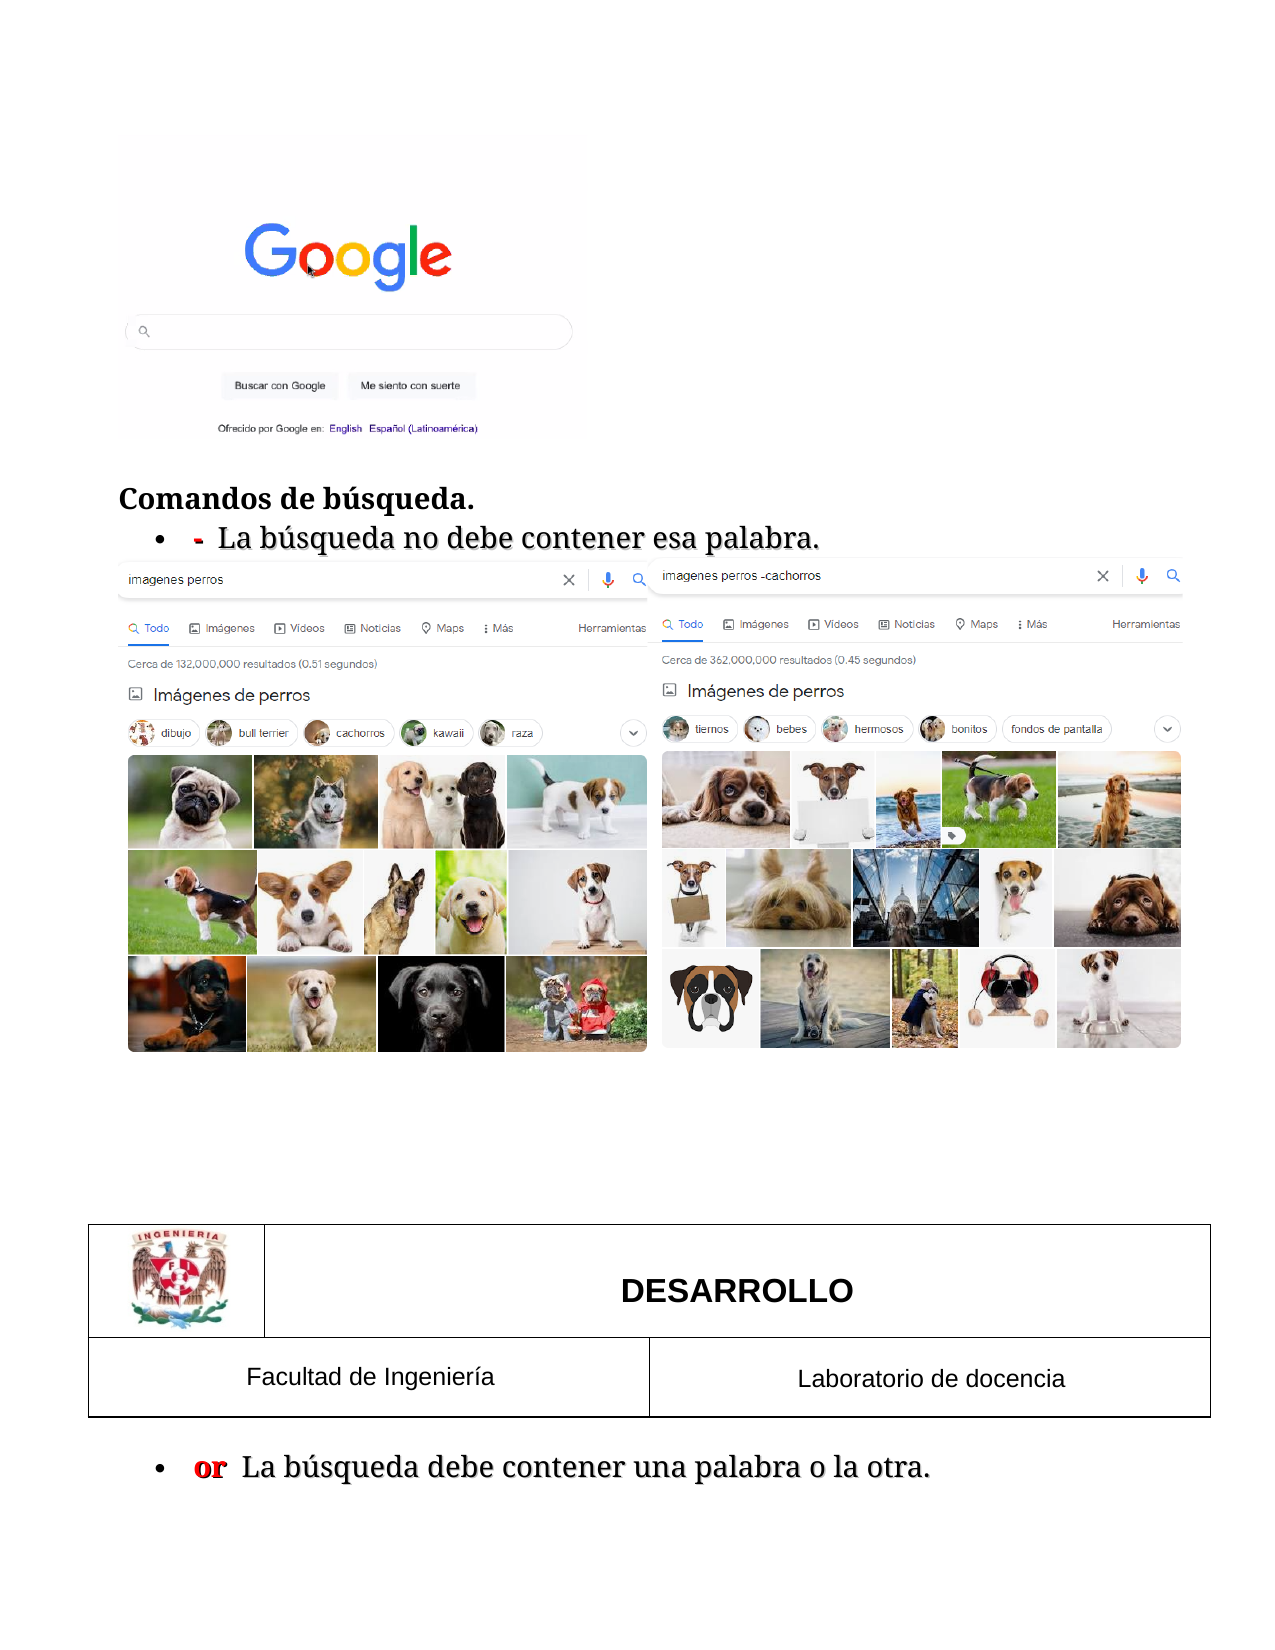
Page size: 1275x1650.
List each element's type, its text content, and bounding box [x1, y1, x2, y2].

table_cell Laboratorio de docencia [948, 1338, 1098, 1385]
table_header [89, 1225, 264, 1337]
table_header [1140, 542, 1149, 551]
table_header DESARROLLO [777, 1225, 884, 1337]
text Comandos de búsqueda. [811, 482, 824, 516]
list - La búsqueda no debe contener esa palabra. [156, 518, 262, 557]
table_header DESARROLLO [948, 1225, 1210, 1337]
table_header DESARROLLO [267, 1225, 417, 1337]
text Comandos de búsqueda. [1115, 478, 1205, 518]
table_cell Laboratorio de docencia [781, 1338, 952, 1415]
table_cell Facultad de Ingeniería [571, 1360, 614, 1416]
table_header DESARROLLO [336, 1225, 580, 1321]
table_header DESARROLLO [265, 1248, 289, 1308]
table_cell Laboratorio de docencia [926, 1338, 1210, 1416]
table_header [1123, 546, 1132, 551]
table_cell Facultad de Ingeniería [284, 1338, 426, 1377]
table_header DESARROLLO [580, 1295, 657, 1337]
table_header DESARROLLO [948, 1304, 1093, 1337]
table_cell Laboratorio de docencia [781, 1407, 836, 1416]
table_header DESARROLLO [811, 1225, 918, 1337]
list - La búsqueda no debe contener esa palabra. [849, 518, 969, 546]
text Comandos de búsqueda. [545, 478, 584, 518]
table_cell Facultad de Ingeniería [550, 1398, 575, 1416]
text Comandos de búsqueda. [118, 478, 212, 518]
table_header [584, 518, 597, 529]
text Comandos de búsqueda. [768, 478, 789, 518]
table_header DESARROLLO [922, 1225, 1029, 1295]
table_cell Facultad de Ingeniería [627, 1347, 649, 1368]
text Comandos de búsqueda. [329, 478, 511, 518]
table_header DESARROLLO [631, 1225, 802, 1261]
table_cell Facultad de Ingeniería [575, 1342, 644, 1394]
table_header DESARROLLO [768, 1283, 781, 1299]
table_cell Laboratorio de docencia [650, 1351, 687, 1398]
list or La búsqueda debe contener una palabra o la otra. [156, 1446, 1205, 1486]
table_header DESARROLLO [755, 1302, 777, 1330]
text Comandos de búsqueda. [593, 478, 755, 518]
table_cell Laboratorio de docencia [670, 1402, 721, 1416]
table_header DESARROLLO [443, 1317, 550, 1337]
table_header DESARROLLO [862, 1312, 935, 1337]
text Comandos de búsqueda. [828, 478, 973, 518]
table_header DESARROLLO [554, 1225, 781, 1337]
list - La búsqueda no debe contener esa palabra. [511, 518, 584, 546]
table_cell Facultad de Ingeniería [438, 1338, 563, 1411]
list - La búsqueda no debe contener esa palabra. [1059, 518, 1205, 557]
table_cell Laboratorio de docencia [691, 1338, 777, 1416]
table_cell Facultad de Ingeniería [89, 1338, 456, 1416]
list - La búsqueda no debe contener esa palabra. [605, 518, 708, 546]
list - La búsqueda no debe contener esa palabra. [340, 518, 511, 546]
